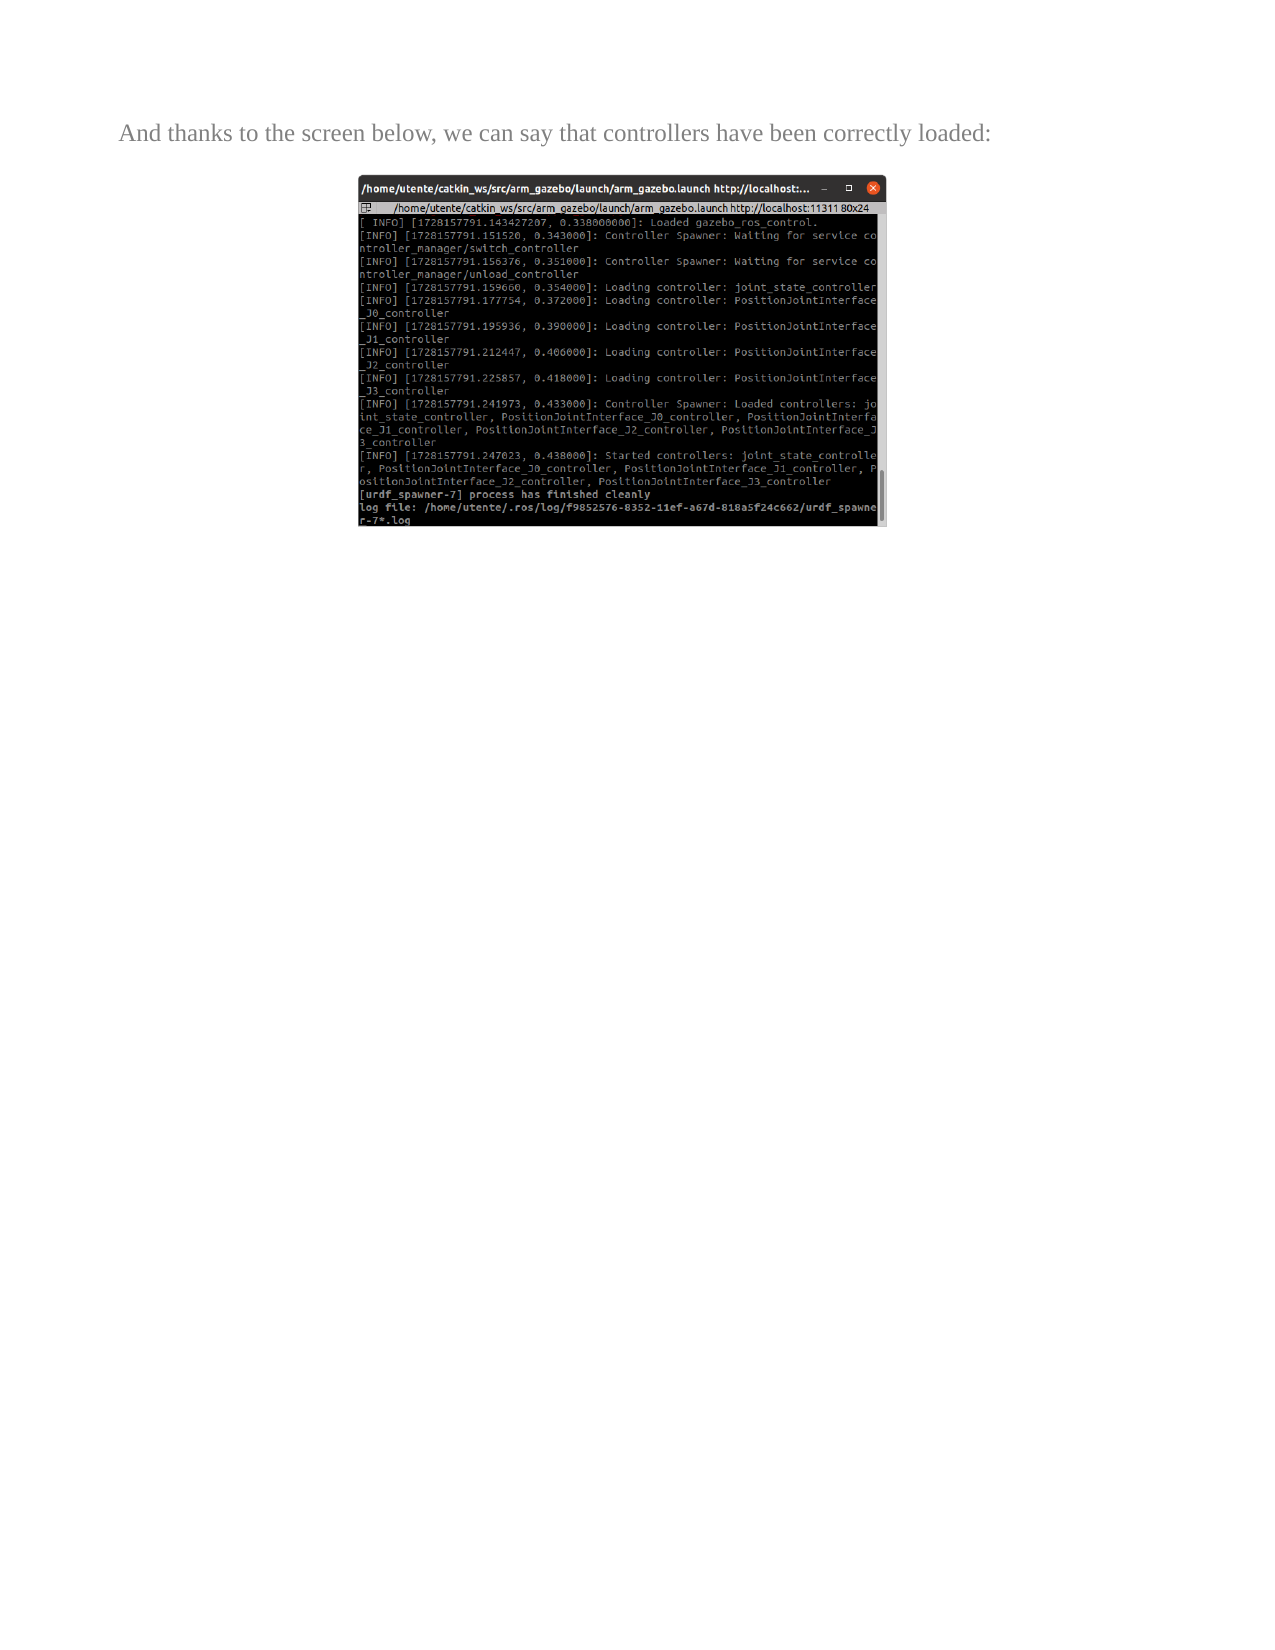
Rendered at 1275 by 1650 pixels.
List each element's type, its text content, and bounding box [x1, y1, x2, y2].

picture [351, 169, 893, 533]
text And thanks to the screen below, we can say that controllers have been correctly loaded: [118, 118, 1157, 147]
